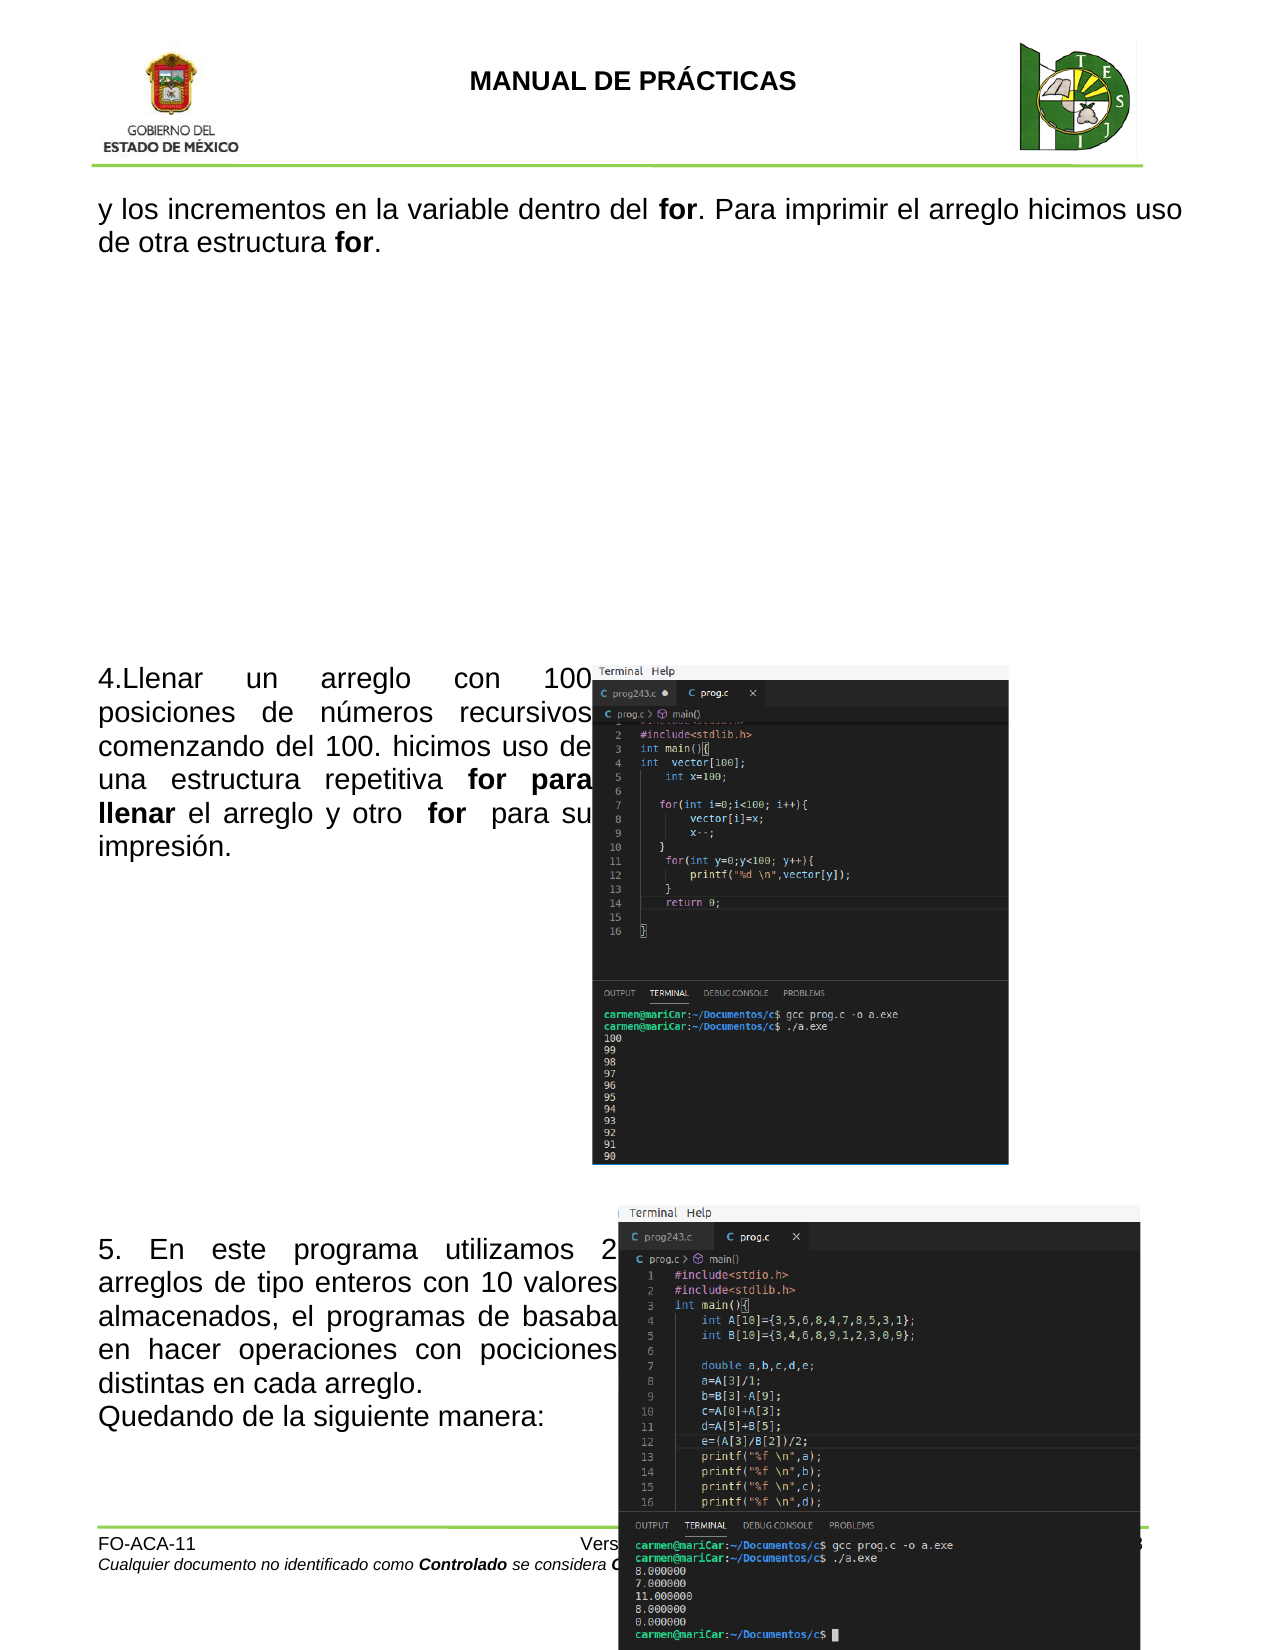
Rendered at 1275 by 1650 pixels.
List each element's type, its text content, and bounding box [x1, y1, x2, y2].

text y los incrementos en la variable dentro del for. Para imprimir el arreglo hicimos uso de otra estructura for. [98, 192, 1183, 259]
picture [618, 1205, 1141, 1650]
picture [1018, 41, 1137, 157]
picture [95, 42, 241, 161]
text 5. En este programa utilizamos 2 arreglos de tipo enteros con 10 valores almacenados, el programas de basaba en hacer operaciones con pociciones distintas en cada arreglo. [98, 1232, 618, 1399]
text [1141, 1399, 1183, 1433]
text Quedando de la siguiente manera: [98, 1399, 618, 1433]
text [1141, 1232, 1183, 1399]
text 4.Llenar un arreglo con 100 posiciones de números recursivos comenzando del 100. hicimos uso de una estructura repetitiva for para llenar el arreglo y otro for para su impresión. [98, 662, 1183, 863]
picture [592, 665, 1009, 1165]
